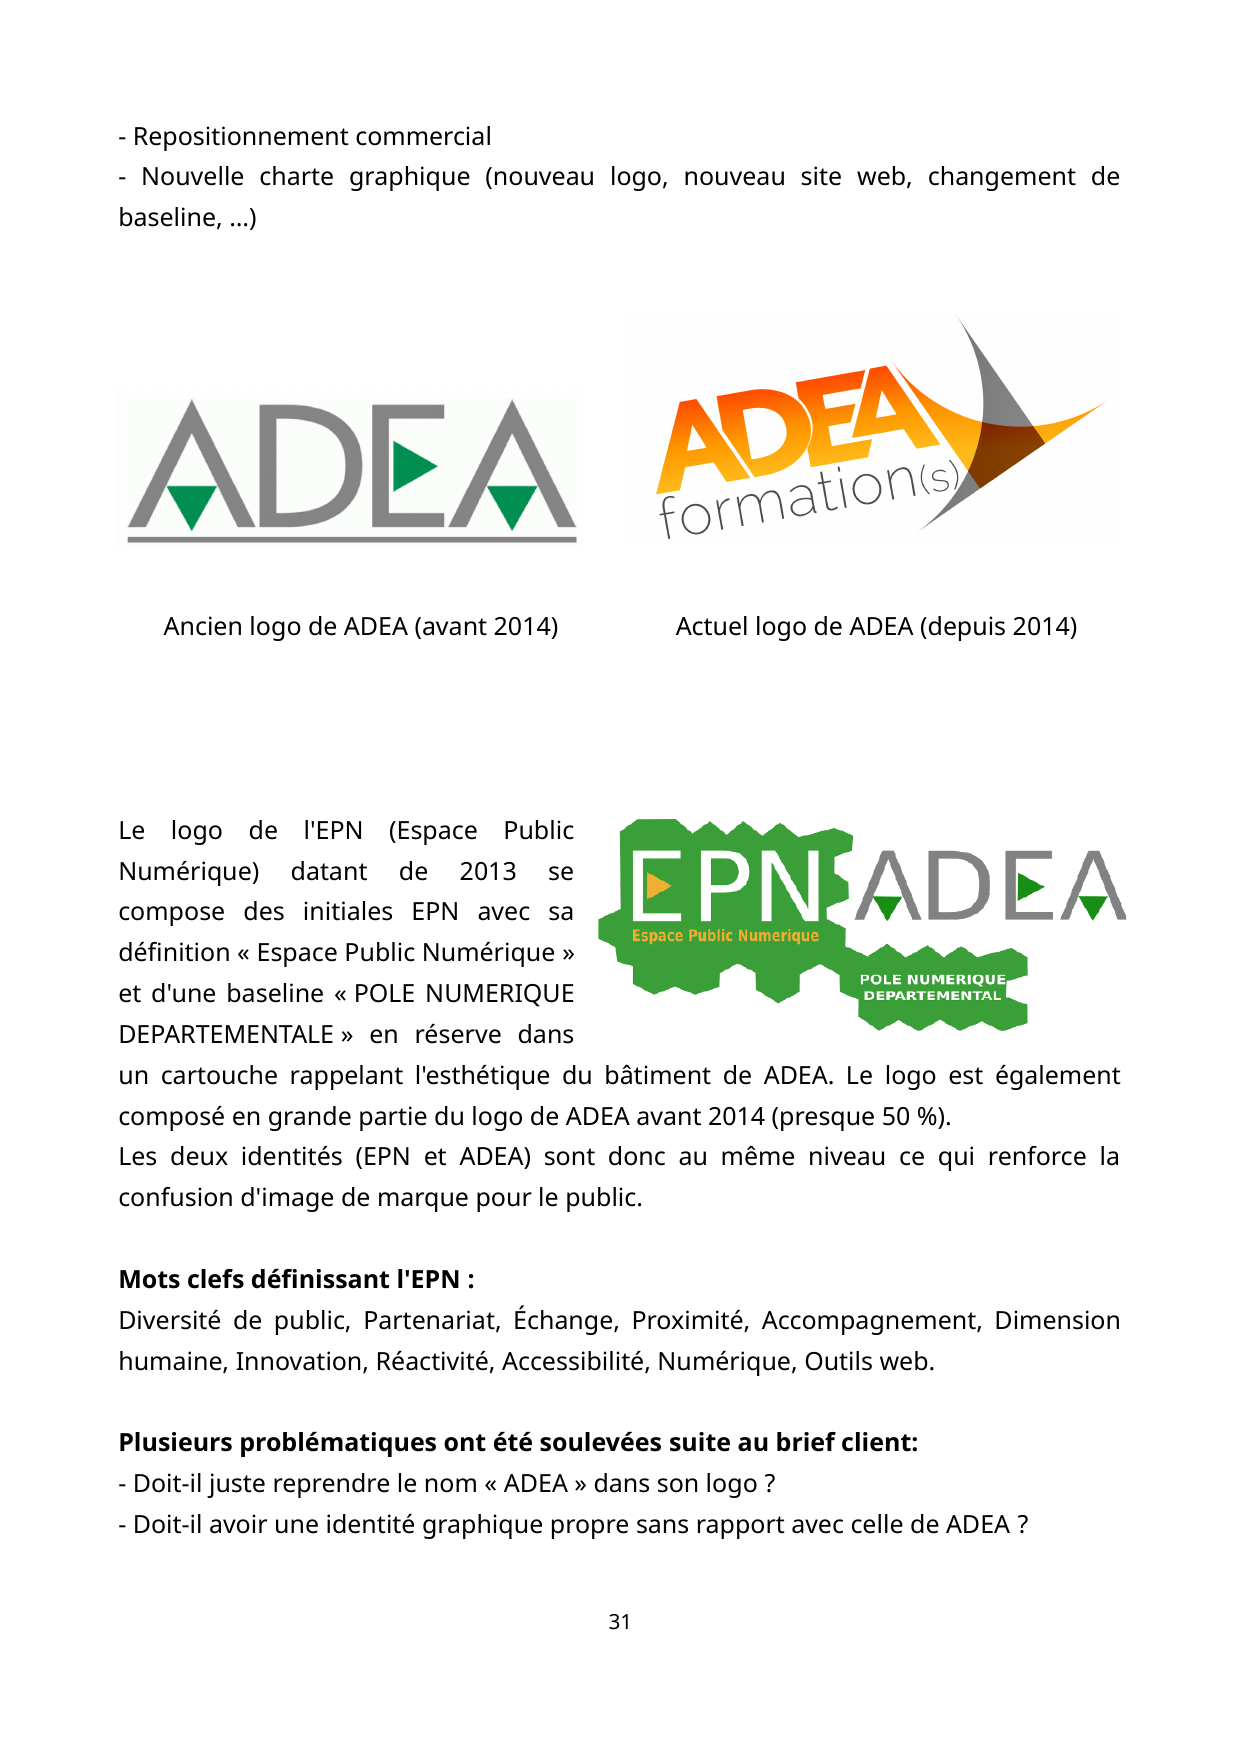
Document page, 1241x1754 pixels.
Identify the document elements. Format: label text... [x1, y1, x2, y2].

picture [118, 386, 584, 550]
text - Repositionnement commercial [118, 118, 1122, 152]
text Plusieurs problématiques ont été soulevées suite au brief client: [118, 1425, 1122, 1459]
text Le logo de l'EPN (Espace Public Numérique) datant de 2013 se compose des initiales EPN avec sa définition « Espace Public Numérique » et d'une baseline « POLE NUMERIQUE DEPARTEMENTALE » en réserve dans un cartouche rappelant l'esthétique du bâtiment de ADEA. Le logo est également composé en grande partie du logo de ADEA avant 2014 (presque 50 %). [118, 812, 1122, 1132]
text - Doit-il avoir une identité graphique propre sans rapport avec celle de ADEA ? [118, 1506, 1122, 1541]
text - Nouvelle charte graphique (nouveau logo, nouveau site web, changement de baseline, …) [118, 159, 1122, 234]
picture [627, 310, 1121, 544]
picture [598, 819, 1127, 1031]
text - Doit-il juste reprendre le nom « ADEA » dans son logo ? [118, 1466, 1122, 1500]
text Les deux identités (EPN et ADEA) sont donc au même niveau ce qui renforce la confusion d'image de marque pour le public. [118, 1139, 1122, 1214]
text Diversité de public, Partenariat, Échange, Proximité, Accompagnement, Dimension humaine, Innovation, Réactivité, Accessibilité, Numérique, Outils web. [118, 1302, 1122, 1377]
text Ancien logo de ADEA (avant 2014) Actuel logo de ADEA (depuis 2014) [118, 608, 1122, 642]
text Mots clefs définissant l'EPN : [118, 1261, 1122, 1296]
